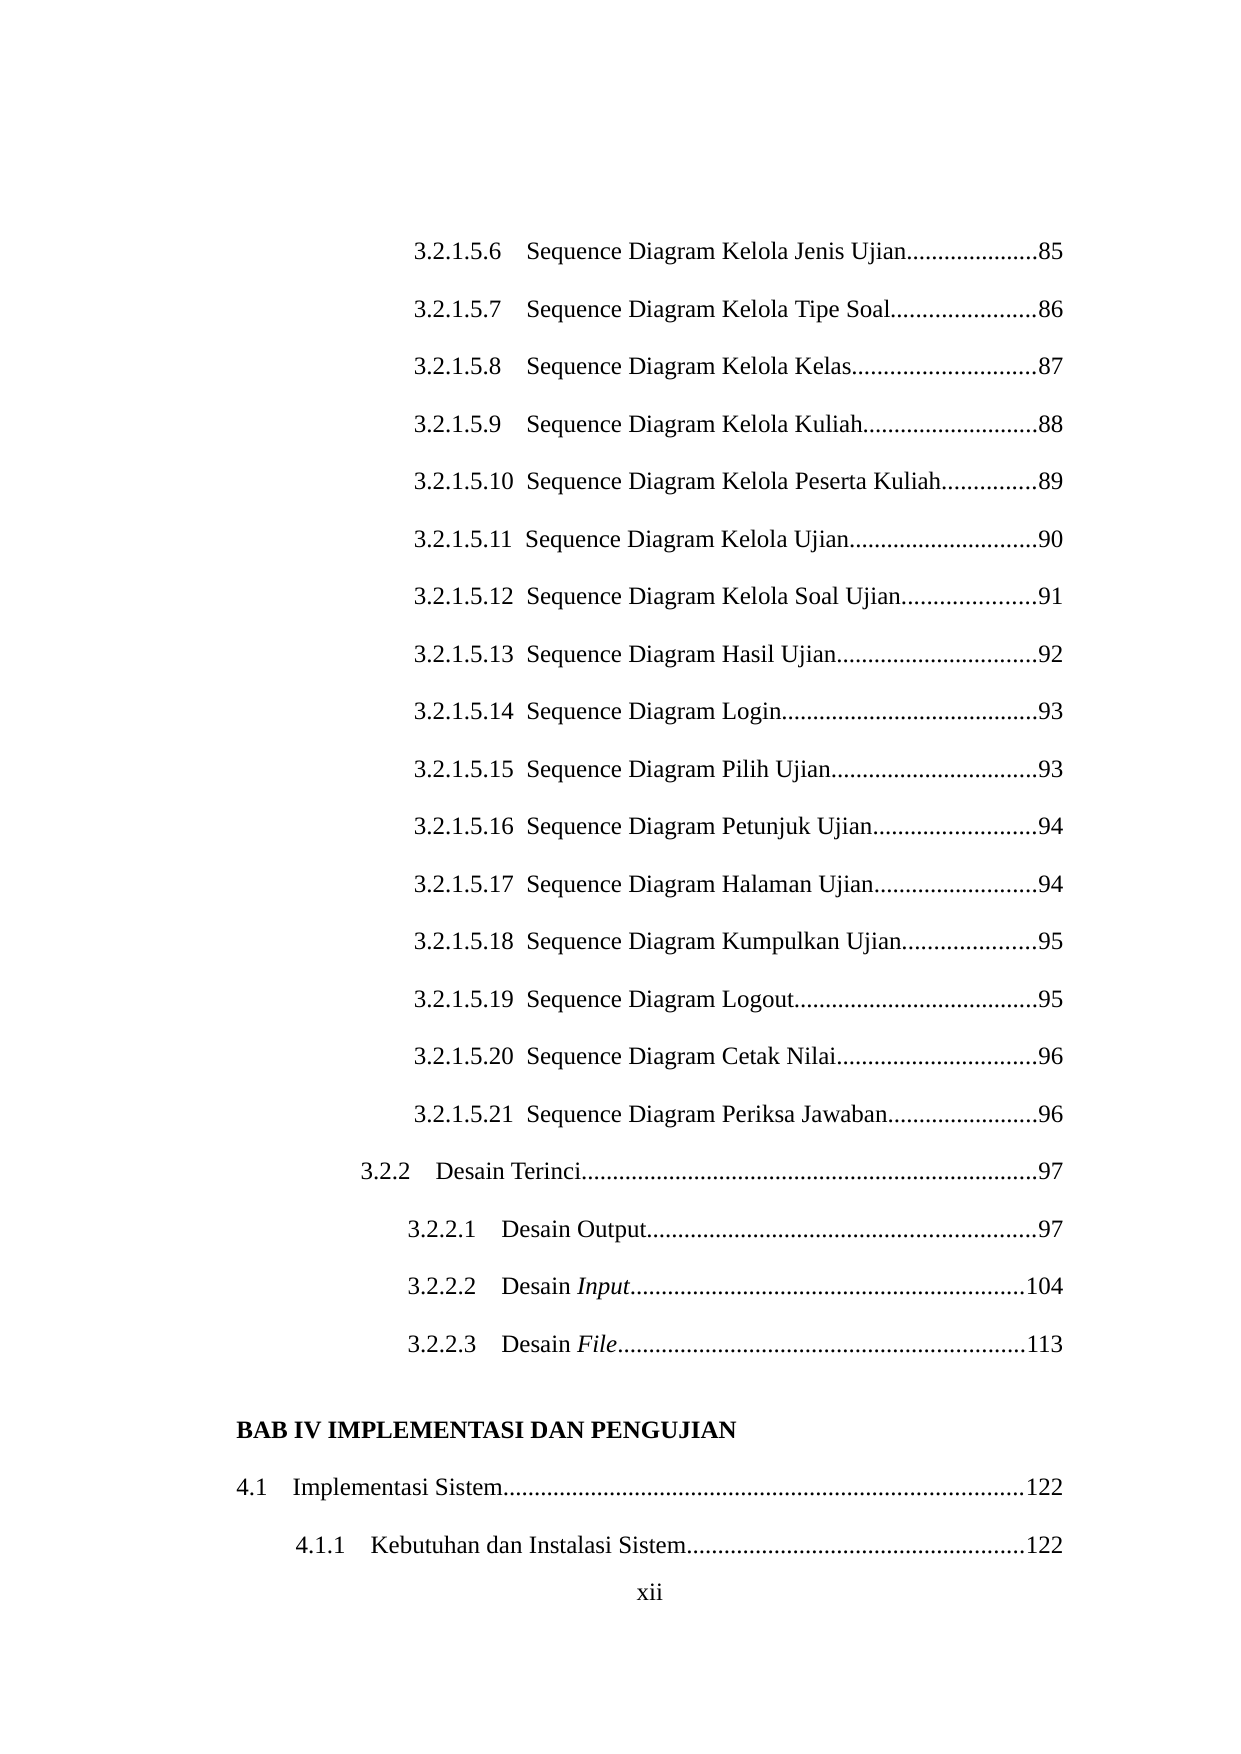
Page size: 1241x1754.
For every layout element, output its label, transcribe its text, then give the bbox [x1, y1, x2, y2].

text BAB IV IMPLEMENTASI DAN PENGUJIAN [236, 1415, 1063, 1444]
text 3.2.1.5.17 Sequence Diagram Halaman Ujian 94 [413, 869, 1063, 897]
text 3.2.2.1 Desain Output 97 [407, 1214, 1063, 1242]
text 3.2.2.2 Desain Input 104 [407, 1271, 1063, 1300]
text 3.2.1.5.15 Sequence Diagram Pilih Ujian 93 [413, 754, 1063, 782]
text 3.2.1.5.12 Sequence Diagram Kelola Soal Ujian 91 [413, 581, 1063, 610]
text 3.2.1.5.9 Sequence Diagram Kelola Kuliah 88 [413, 409, 1063, 437]
text 3.2.1.5.11 Sequence Diagram Kelola Ujian 90 [413, 524, 1063, 552]
text 3.2.1.5.6 Sequence Diagram Kelola Jenis Ujian 85 [413, 236, 1063, 265]
text 3.2.1.5.18 Sequence Diagram Kumpulkan Ujian 95 [413, 926, 1063, 955]
text 3.2.1.5.20 Sequence Diagram Cetak Nilai 96 [413, 1041, 1063, 1070]
text 3.2.1.5.21 Sequence Diagram Periksa Jawaban 96 [413, 1099, 1063, 1127]
text 4.1 Implementasi Sistem 122 [236, 1472, 1063, 1501]
text 3.2.2 Desain Terinci 97 [360, 1156, 1063, 1185]
text 3.2.1.5.10 Sequence Diagram Kelola Peserta Kuliah 89 [413, 466, 1063, 495]
text 3.2.1.5.7 Sequence Diagram Kelola Tipe Soal 86 [413, 294, 1063, 322]
text 3.2.2.3 Desain File 113 [407, 1329, 1063, 1357]
text 4.1.1 Kebutuhan dan Instalasi Sistem 122 [295, 1530, 1063, 1559]
text 3.2.1.5.16 Sequence Diagram Petunjuk Ujian 94 [413, 811, 1063, 840]
text 3.2.1.5.19 Sequence Diagram Logout 95 [413, 984, 1063, 1012]
text 3.2.1.5.14 Sequence Diagram Login 93 [413, 696, 1063, 725]
text 3.2.1.5.13 Sequence Diagram Hasil Ujian 92 [413, 639, 1063, 667]
text 3.2.1.5.8 Sequence Diagram Kelola Kelas 87 [413, 351, 1063, 380]
